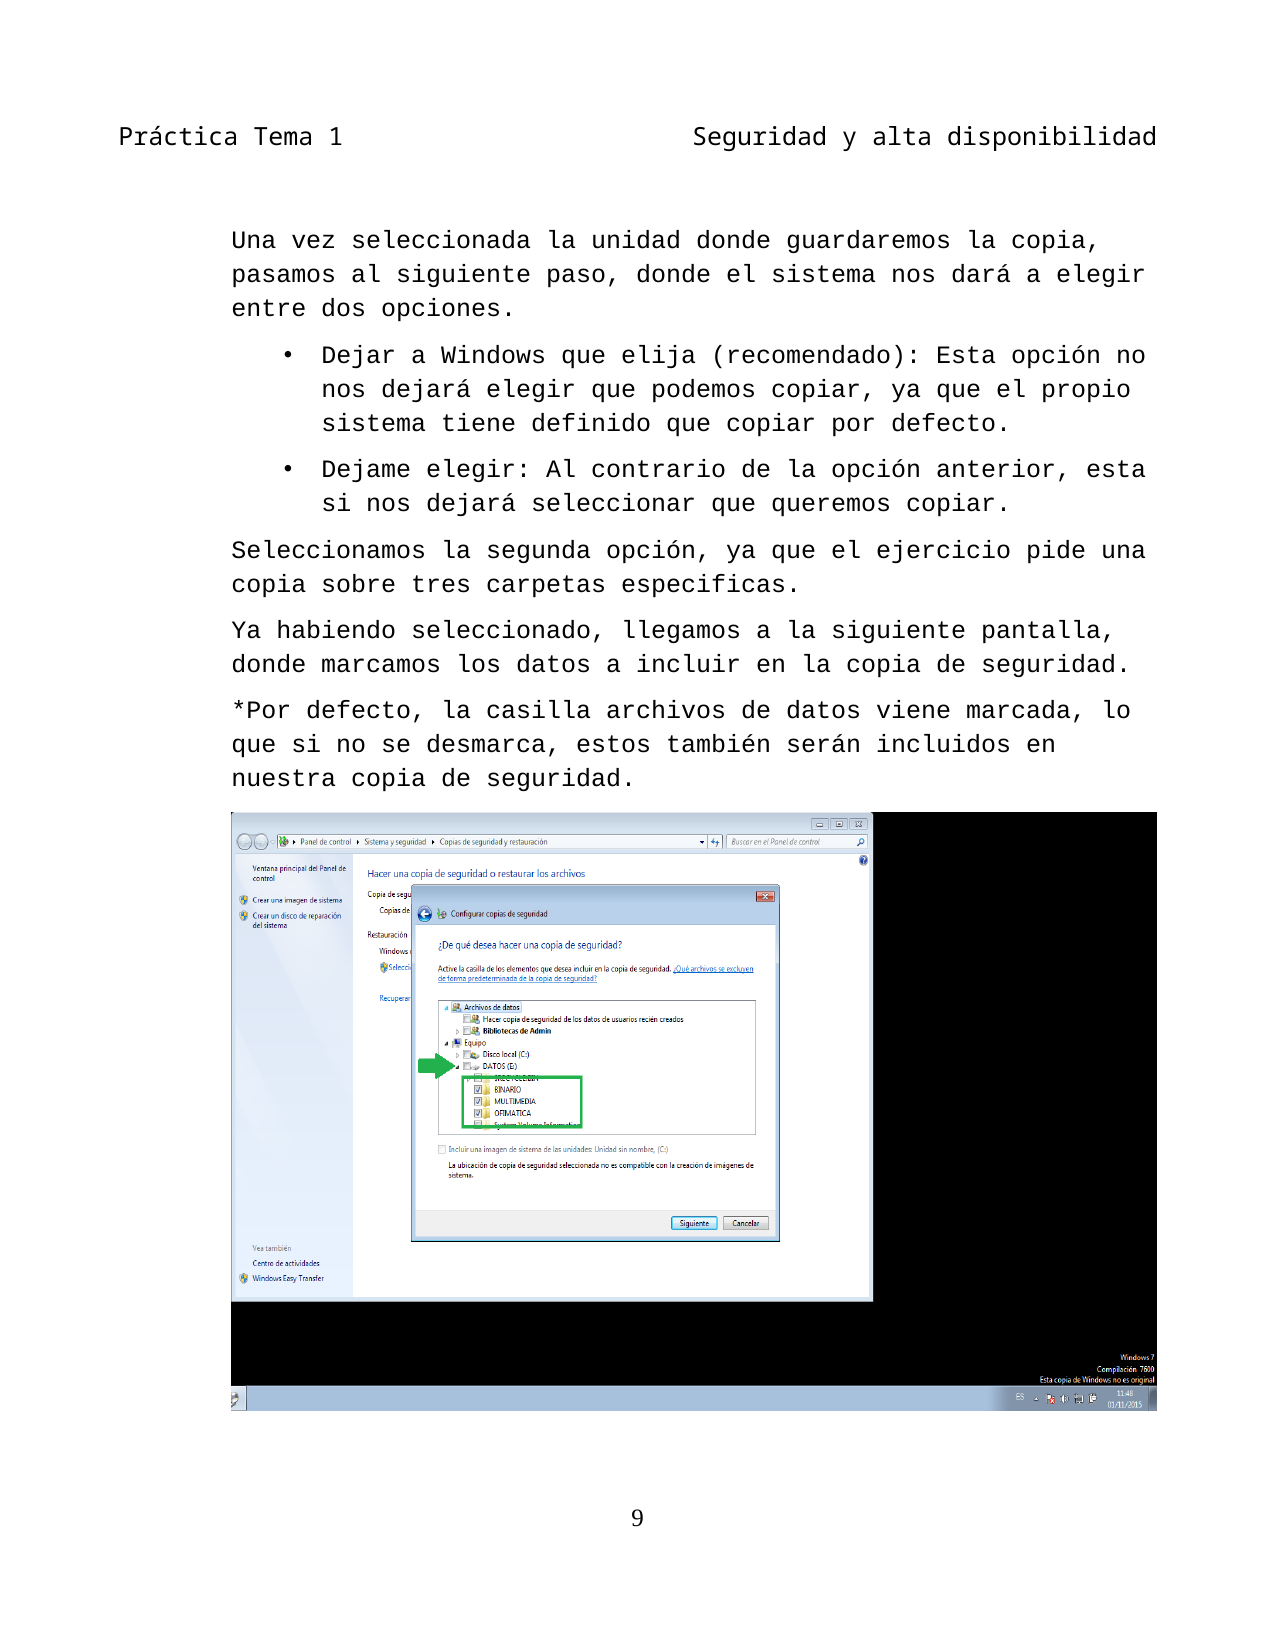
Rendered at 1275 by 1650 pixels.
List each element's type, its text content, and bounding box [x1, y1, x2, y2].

list Dejar a Windows que elija (recomendado): Esta opción no nos dejará elegir que podemos copiar, ya que el propio sistema tiene definido que copiar por defecto. [283, 342, 1157, 439]
text Seleccionamos la segunda opción, ya que el ejercicio pide una copia sobre tres carpetas especificas. [231, 537, 1157, 599]
text *Por defecto, la casilla archivos de datos viene marcada, lo que si no se desmarca, estos también serán incluidos en nuestra copia de seguridad. [231, 698, 1157, 794]
list Dejame elegir: Al contrario de la opción anterior, esta si nos dejará seleccionar que queremos copiar. [283, 457, 1157, 519]
text Una vez seleccionada la unidad donde guardaremos la copia, pasamos al siguiente paso, donde el sistema nos dará a elegir entre dos opciones. [231, 228, 1157, 324]
text Ya habiendo seleccionado, llegamos a la siguiente pantalla, donde marcamos los datos a incluir en la copia de seguridad. [231, 618, 1157, 680]
picture [231, 812, 1157, 1411]
